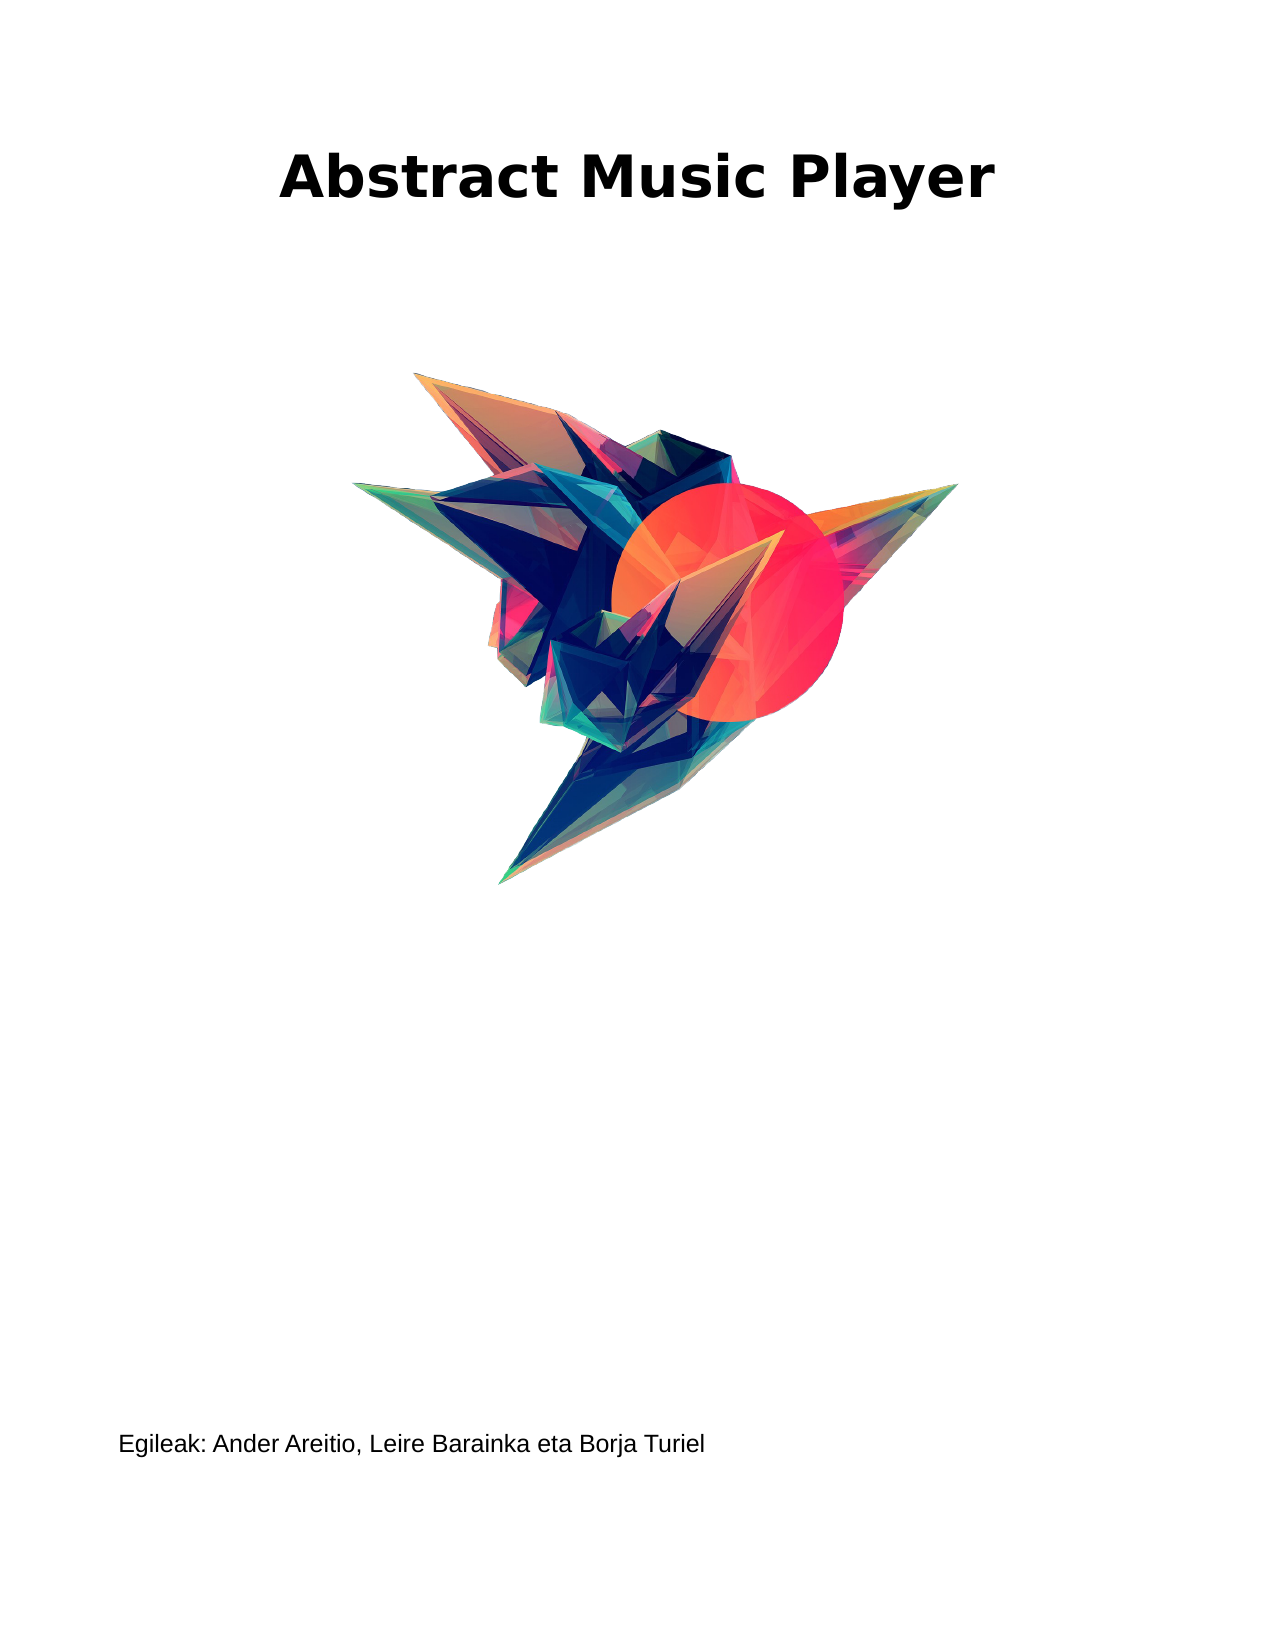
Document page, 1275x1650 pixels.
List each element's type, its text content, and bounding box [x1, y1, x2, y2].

text Egileak: Ander Areitio, Leire Barainka eta Borja Turiel [118, 1429, 1157, 1458]
picture [75, 270, 1237, 941]
title Abstract Music Player [118, 143, 1157, 211]
